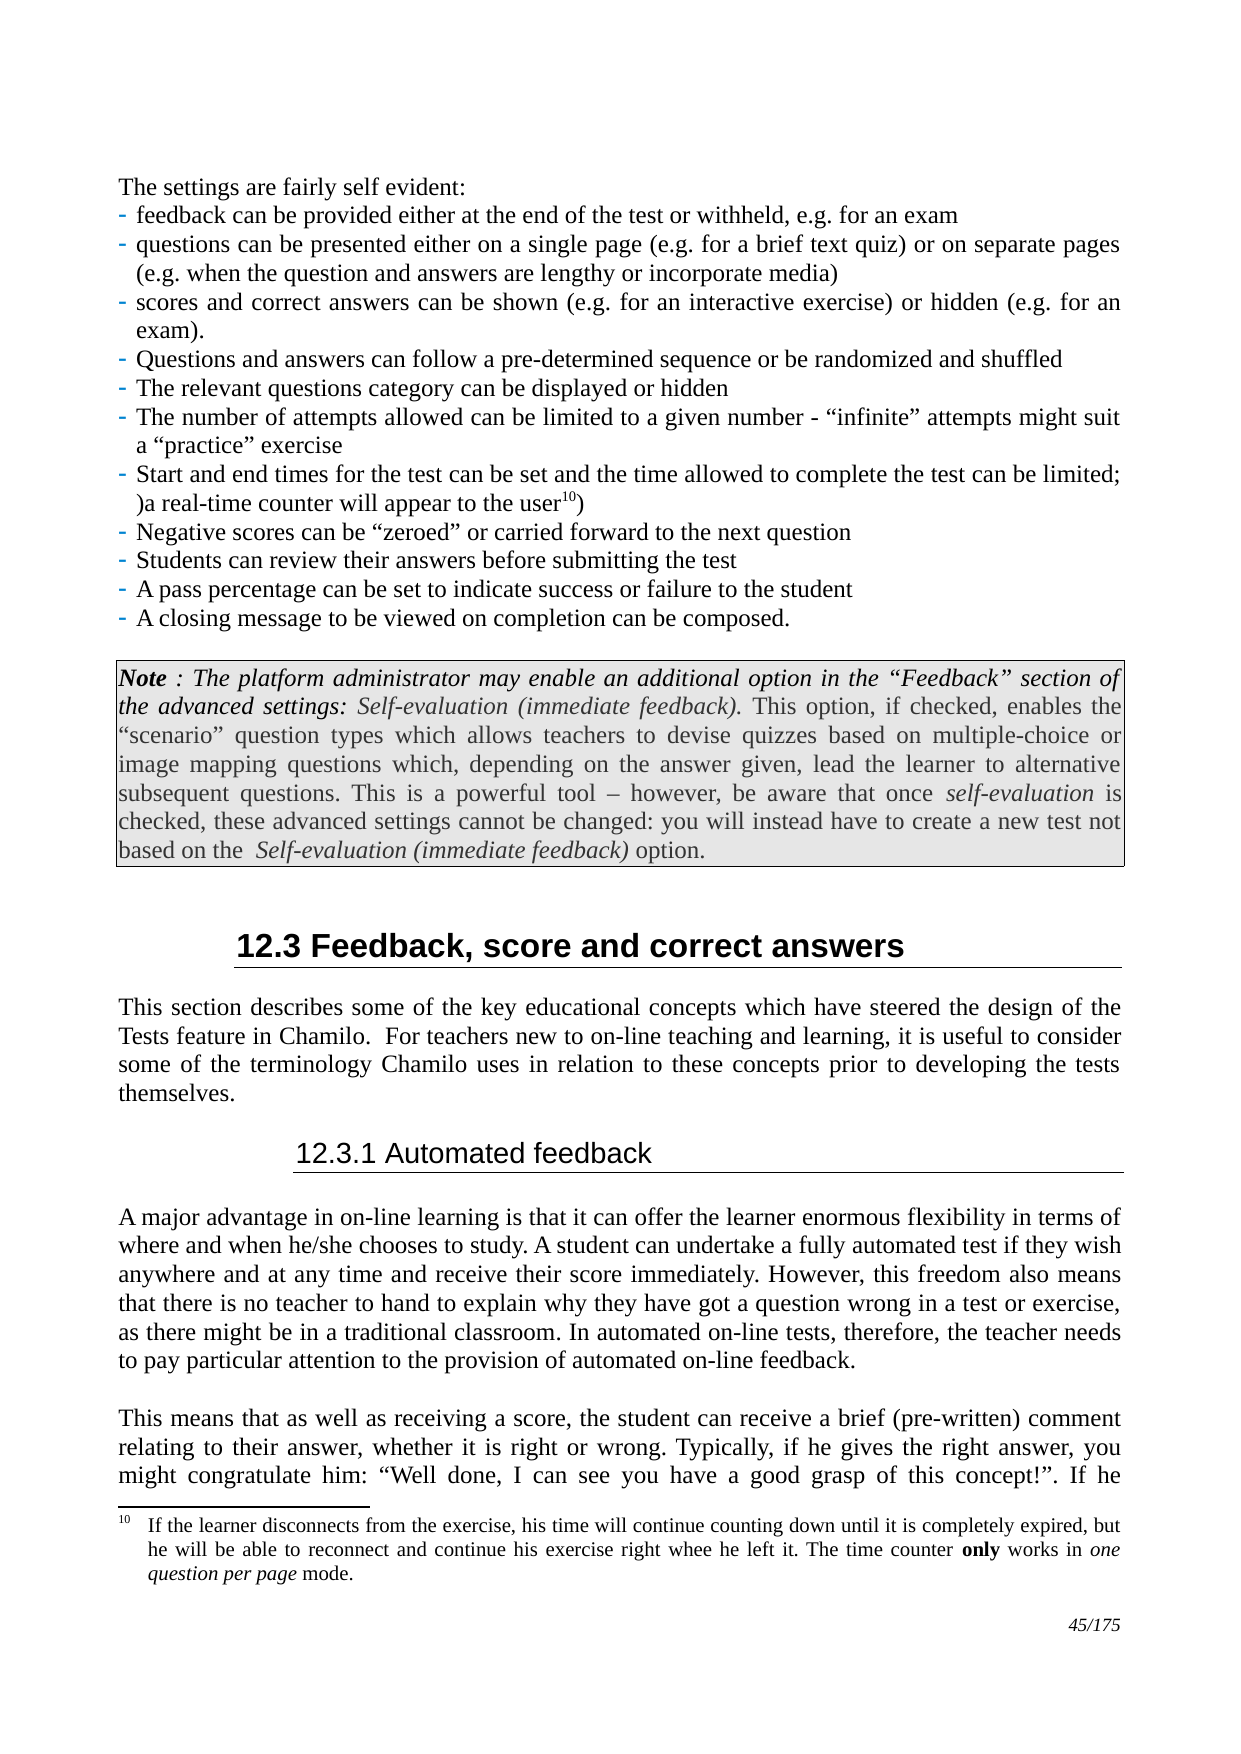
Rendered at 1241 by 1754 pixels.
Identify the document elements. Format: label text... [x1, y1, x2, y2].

list A closing message to be viewed on completion can be composed. [118, 603, 1122, 632]
subtitle Automated feedback [293, 1136, 1124, 1172]
text This means that as well as receiving a score, the student can receive a brief (pre-written) comment relating to their answer, whether it is right or wrong. Typically, if he gives the right answer, you might congratulate him: “Well done, I can see you have a good grasp of this concept!”. If he [118, 1403, 1122, 1489]
list Questions and answers can follow a pre-determined sequence or be randomized and shuffled [118, 344, 1122, 373]
list scores and correct answers can be shown (e.g. for an interactive exercise) or hidden (e.g. for an exam). [118, 287, 1122, 344]
list Start and end times for the test can be set and the time allowed to complete the test can be limited; )a real-time counter will appear to the user) [118, 459, 1122, 517]
list The relevant questions category can be displayed or hidden [118, 373, 1122, 402]
list The number of attempts allowed can be limited to a given number - “infinite” attempts might suit a “practice” exercise [118, 402, 1122, 459]
text This section describes some of the key educational concepts which have steered the design of the Tests feature in Chamilo. For teachers new to on-line teaching and learning, it is useful to consider some of the terminology Chamilo uses in relation to these concepts prior to developing the tests themselves. [118, 992, 1122, 1107]
list feedback can be provided either at the end of the test or withheld, e.g. for an exam [118, 200, 1122, 229]
list questions can be presented either on a single page (e.g. for a brief text quiz) or on separate pages (e.g. when the question and answers are lengthy or incorporate media) [118, 229, 1122, 287]
text Note : The platform administrator may enable an additional option in the “Feedback” section of the advanced settings: Self-evaluation (immediate feedback). This option, if checked, enables the “scenario” question types which allows teachers to devise quizzes based on multiple-choice or image mapping questions which, depending on the answer given, lead the learner to alternative subsequent questions. This is a powerful tool – however, be aware that once self-evaluation is checked, these advanced settings cannot be changed: you will instead have to create a new test not based on the Self-evaluation (immediate feedback) option. [117, 661, 1124, 866]
subtitle Feedback, score and correct answers [234, 926, 1122, 967]
list Negative scores can be “zeroed” or carried forward to the next question [118, 517, 1122, 545]
list Students can review their answers before submitting the test [118, 545, 1122, 574]
text The settings are fairly self evident: [118, 172, 1122, 200]
list A pass percentage can be set to indicate success or failure to the student [118, 574, 1122, 603]
text A major advantage in on-line learning is that it can offer the learner enormous flexibility in terms of where and when he/she chooses to study. A student can undertake a fully automated test if they wish anywhere and at any time and receive their score immediately. However, this freedom also means that there is no teacher to hand to explain why they have got a question wrong in a test or exercise, as there might be in a traditional classroom. In automated on-line tests, therefore, the teacher needs to pay particular attention to the provision of automated on-line feedback. [118, 1202, 1122, 1374]
list If the learner disconnects from the exercise, his time will continue counting down until it is completely expired, but he will be able to reconnect and continue his exercise right whee he left it. The time counter only works in one question per page mode. [118, 1513, 1122, 1585]
